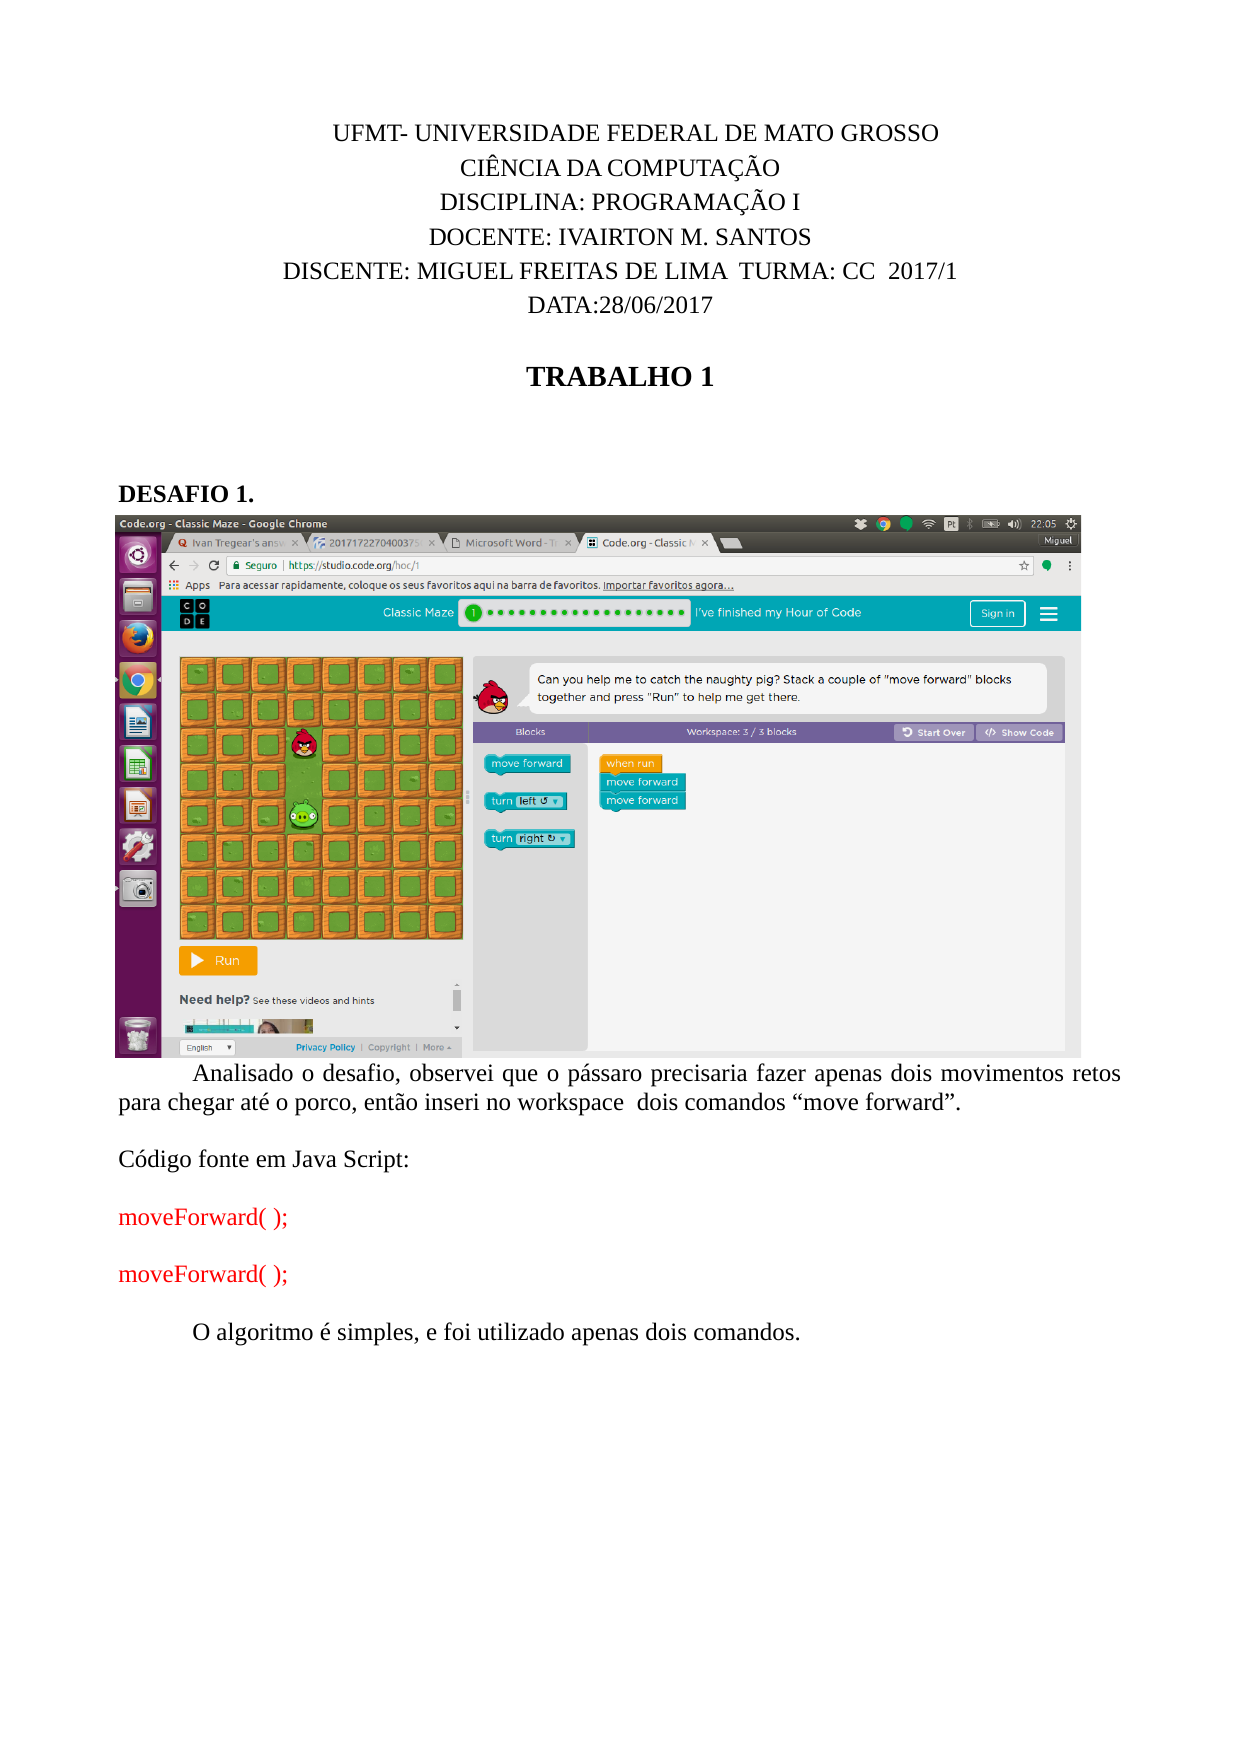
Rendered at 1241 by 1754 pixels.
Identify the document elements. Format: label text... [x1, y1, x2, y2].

picture [115, 515, 1082, 1058]
text DESAFIO 1. [118, 479, 1122, 508]
text TRABALHO 1 [118, 359, 1122, 393]
text UFMT- UNIVERSIDADE FEDERAL DE MATO GROSSO [118, 118, 1122, 147]
text Código fonte em Java Script: [118, 1144, 1122, 1173]
text CIÊNCIA DA COMPUTAÇÃO [118, 153, 1122, 181]
text DATA:28/06/2017 [118, 291, 1122, 319]
text DOCENTE: IVAIRTON M. SANTOS [118, 222, 1122, 250]
text moveForward( ); [118, 1259, 1122, 1288]
text moveForward( ); [118, 1202, 1122, 1231]
text O algoritmo é simples, e foi utilizado apenas dois comandos. [118, 1317, 1122, 1346]
text DISCENTE: MIGUEL FREITAS DE LIMA TURMA: CC 2017/1 [118, 256, 1122, 285]
text DISCIPLINA: PROGRAMAÇÃO I [118, 187, 1122, 216]
text Analisado o desafio, observei que o pássaro precisaria fazer apenas dois movimentos retos para chegar até o porco, então inseri no workspace dois comandos “move forward”. [118, 508, 1122, 1116]
